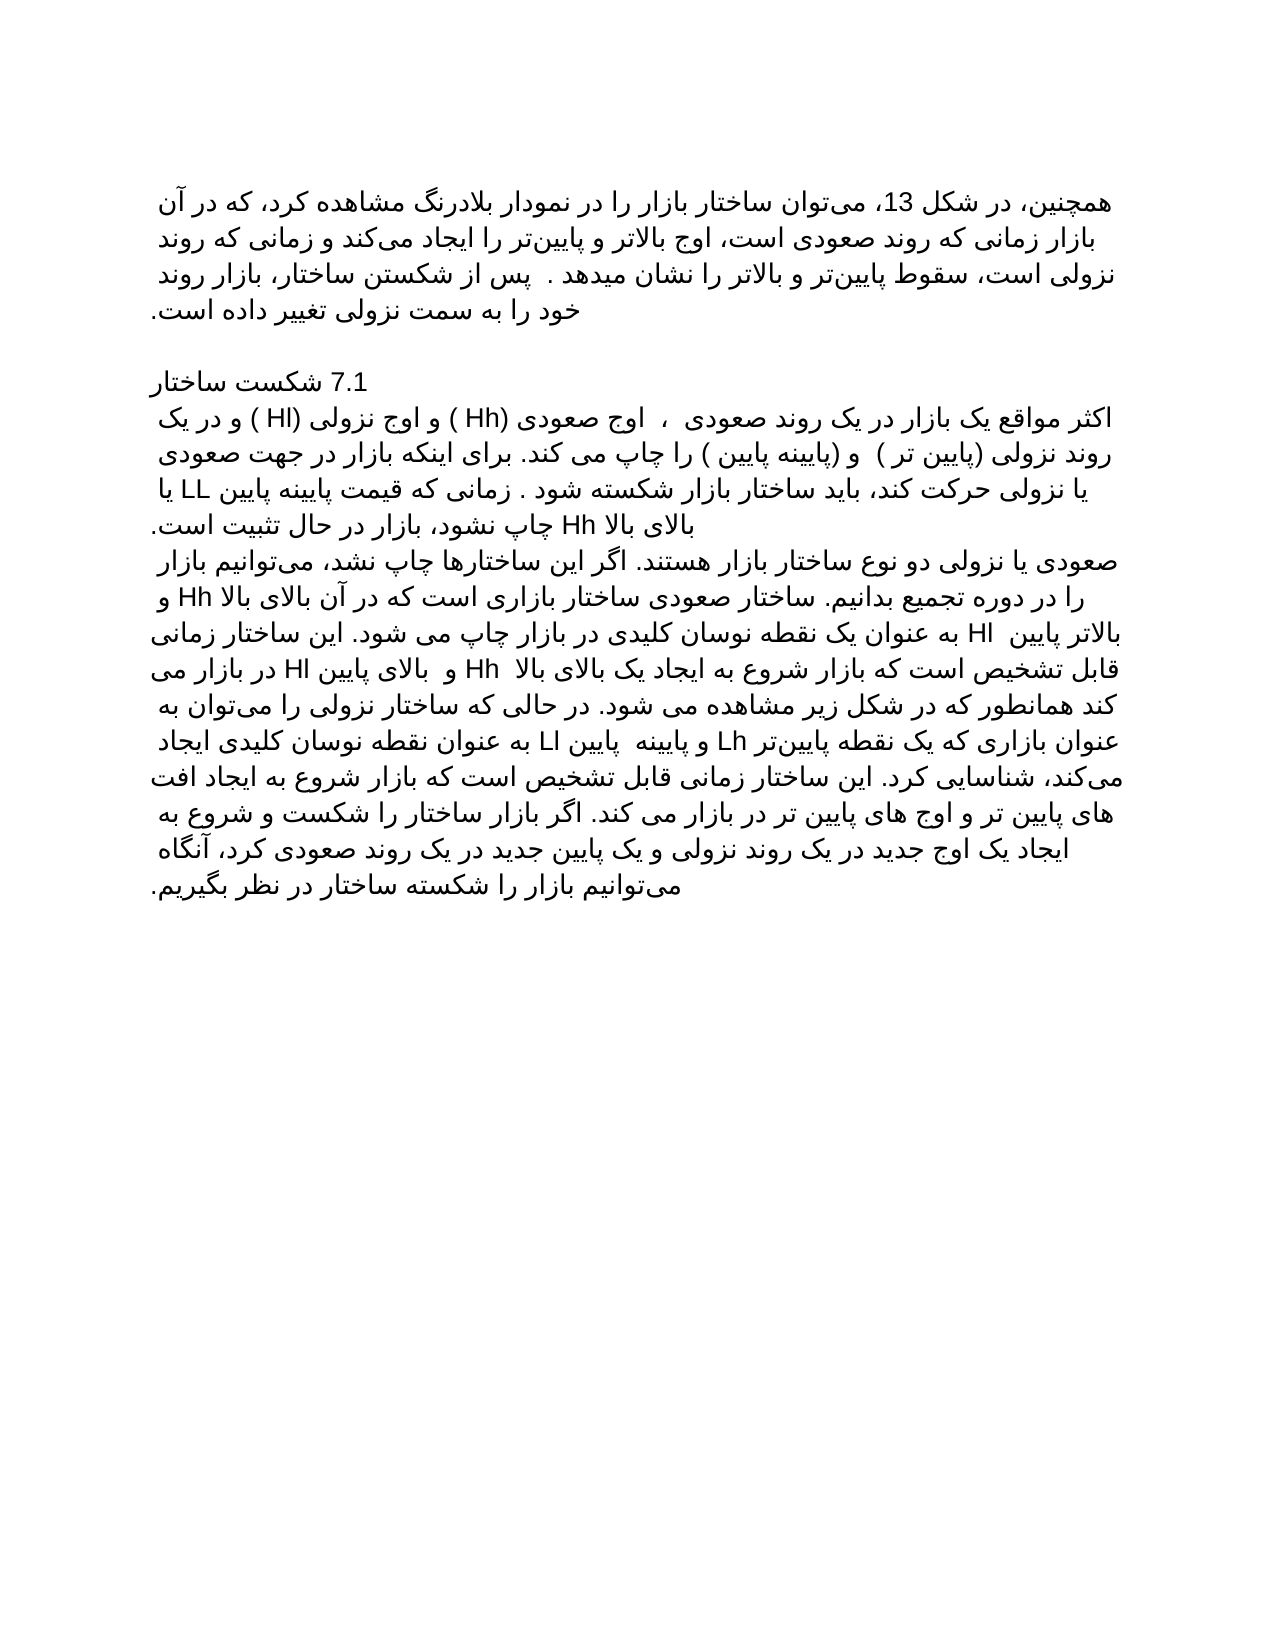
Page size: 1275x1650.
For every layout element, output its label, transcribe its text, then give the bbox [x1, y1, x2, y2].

text صعودی یا نزولی دو نوع ساختار بازار هستند. اگر این ساختارها چاپ نشد، می‌توانیم بازار را در دوره تجمیع بدانیم. ساختار صعودی ساختار بازاری است که در آن بالای بالا Hh و بالاتر پایین Hl به عنوان یک نقطه نوسان کلیدی در بازار چاپ می شود. این ساختار زمانی قابل تشخیص است که بازار شروع به ایجاد یک بالای بالا Hh و بالای پایین Hl در بازار می کند همانطور که در شکل زیر مشاهده می شود. در حالی که ساختار نزولی را می‌توان به عنوان بازاری که یک نقطه پایین‌تر Lh و پایینه پایین Ll به عنوان نقطه نوسان کلیدی ایجاد می‌کند، شناسایی کرد. این ساختار زمانی قابل تشخیص است که بازار شروع به ایجاد افت های پایین تر و اوج های پایین تر در بازار می کند. اگر بازار ساختار را شکست و شروع به ایجاد یک اوج جدید در یک روند نزولی و یک پایین جدید در یک روند صعودی کرد، آنگاه می‌توانیم بازار را شکسته ساختار در نظر بگیریم. [150, 545, 1125, 900]
text اکثر مواقع یک بازار در یک روند صعودی ، اوج صعودی (Hh ) و اوج نزولی (Hl ) و در یک روند نزولی (پایین تر ) و (پایینه پایین ) را چاپ می کند. برای اینکه بازار در جهت صعودی یا نزولی حرکت کند، باید ساختار بازار شکسته شود . زمانی که قیمت پایینه پایین LL یا بالای بالا Hh چاپ نشود، بازار در حال تثبیت است. [150, 402, 1125, 541]
text 7.1 شکست ساختار [150, 366, 1125, 397]
text همچنین، در شکل 13، می‌توان ساختار بازار را در نمودار بلادرنگ مشاهده کرد، که در آن بازار زمانی که روند صعودی است، اوج بالاتر و پایین‌تر را ایجاد می‌کند و زمانی که روند نزولی است، سقوط پایین‌تر و بالاتر را نشان میدهد . پس از شکستن ساختار، بازار روند خود را به سمت نزولی تغییر داده است. [150, 186, 1125, 325]
